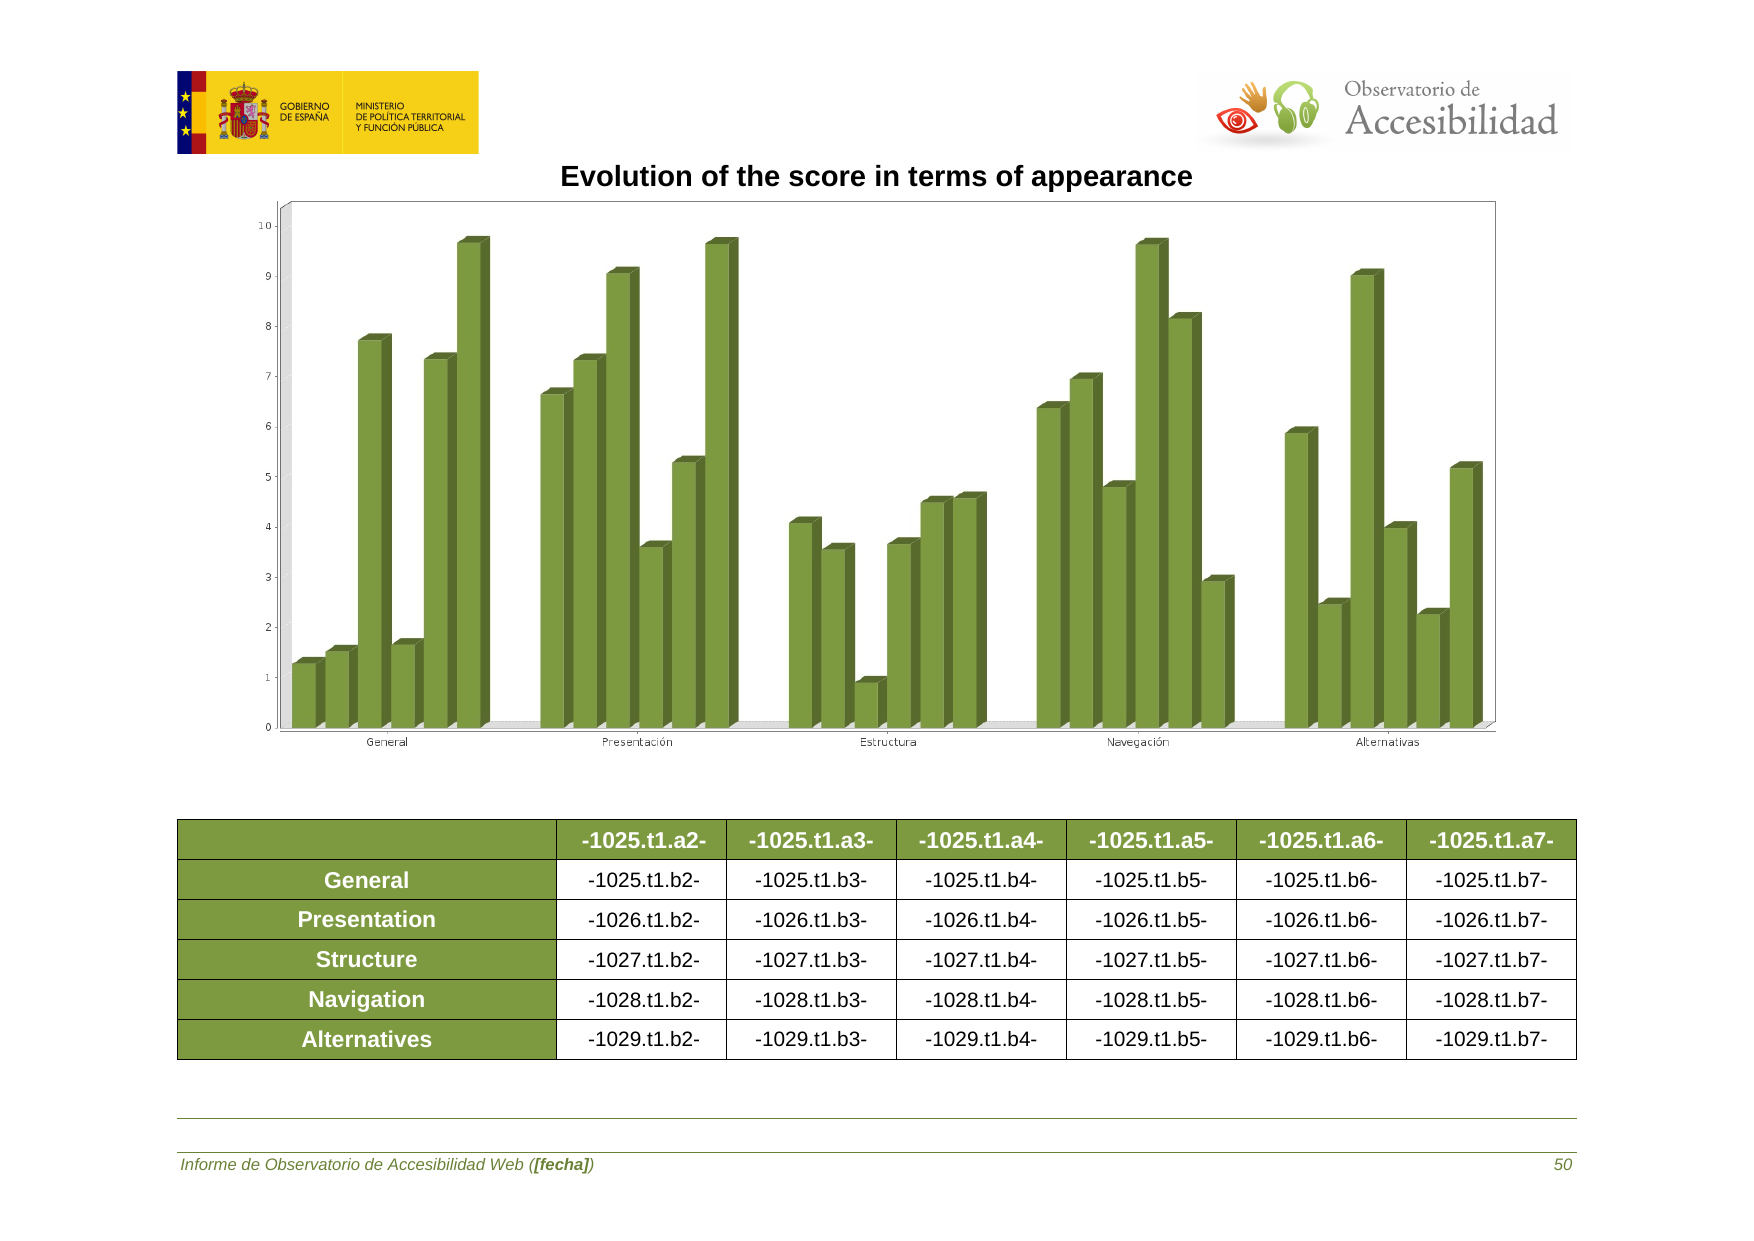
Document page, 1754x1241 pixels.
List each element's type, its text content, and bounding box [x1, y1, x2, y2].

table_cell -1026.t1.b4- [897, 900, 1066, 939]
picture [177, 71, 479, 154]
table_cell -1029.t1.b3- [727, 1020, 896, 1059]
table_cell -1028.t1.b5- [1067, 980, 1236, 1019]
table_cell -1029.t1.b6- [1237, 1020, 1406, 1059]
table_cell -1025.t1.b2- [557, 860, 726, 899]
table_cell -1028.t1.b2- [557, 980, 726, 1019]
table_cell -1025.t1.b7- [1407, 860, 1576, 899]
picture [1196, 72, 1572, 154]
table_cell -1029.t1.b7- [1407, 1020, 1576, 1059]
table_cell Alternatives [178, 1020, 556, 1059]
table_cell -1025.t1.b5- [1067, 860, 1236, 899]
table_header -1025.t1.a7- [1407, 820, 1576, 859]
table_cell -1025.t1.b4- [897, 860, 1066, 899]
table_header -1025.t1.a2- [557, 820, 726, 859]
table_cell -1029.t1.b2- [557, 1020, 726, 1059]
table_cell General [178, 860, 556, 899]
table_cell -1027.t1.b6- [1237, 940, 1406, 979]
table_cell -1027.t1.b5- [1067, 940, 1236, 979]
table_cell -1027.t1.b2- [557, 940, 726, 979]
table_cell -1027.t1.b7- [1407, 940, 1576, 979]
table_cell -1026.t1.b6- [1237, 900, 1406, 939]
table_cell -1025.t1.b6- [1237, 860, 1406, 899]
table_header -1025.t1.a5- [1067, 820, 1236, 859]
table_cell Structure [178, 940, 556, 979]
table_cell -1027.t1.b4- [897, 940, 1066, 979]
table_header -1025.t1.a3- [727, 820, 896, 859]
table_cell -1028.t1.b4- [897, 980, 1066, 1019]
table_cell -1028.t1.b3- [727, 980, 896, 1019]
table_header -1025.t1.a4- [897, 820, 1066, 859]
table_cell -1029.t1.b5- [1067, 1020, 1236, 1059]
table_cell Presentation [178, 900, 556, 939]
table_cell Navigation [178, 980, 556, 1019]
table_cell -1026.t1.b5- [1067, 900, 1236, 939]
table_header [178, 820, 556, 859]
table_cell -1026.t1.b7- [1407, 900, 1576, 939]
table_cell -1028.t1.b6- [1237, 980, 1406, 1019]
table_header -1025.t1.a6- [1237, 820, 1406, 859]
table_cell -1026.t1.b3- [727, 900, 896, 939]
table_cell -1026.t1.b2- [557, 900, 726, 939]
table_cell -1029.t1.b4- [897, 1020, 1066, 1059]
table_cell -1028.t1.b7- [1407, 980, 1576, 1019]
table_cell -1027.t1.b3- [727, 940, 896, 979]
text Evolution of the score in terms of appearance [177, 159, 1577, 193]
picture [249, 192, 1505, 753]
table_cell -1025.t1.b3- [727, 860, 896, 899]
